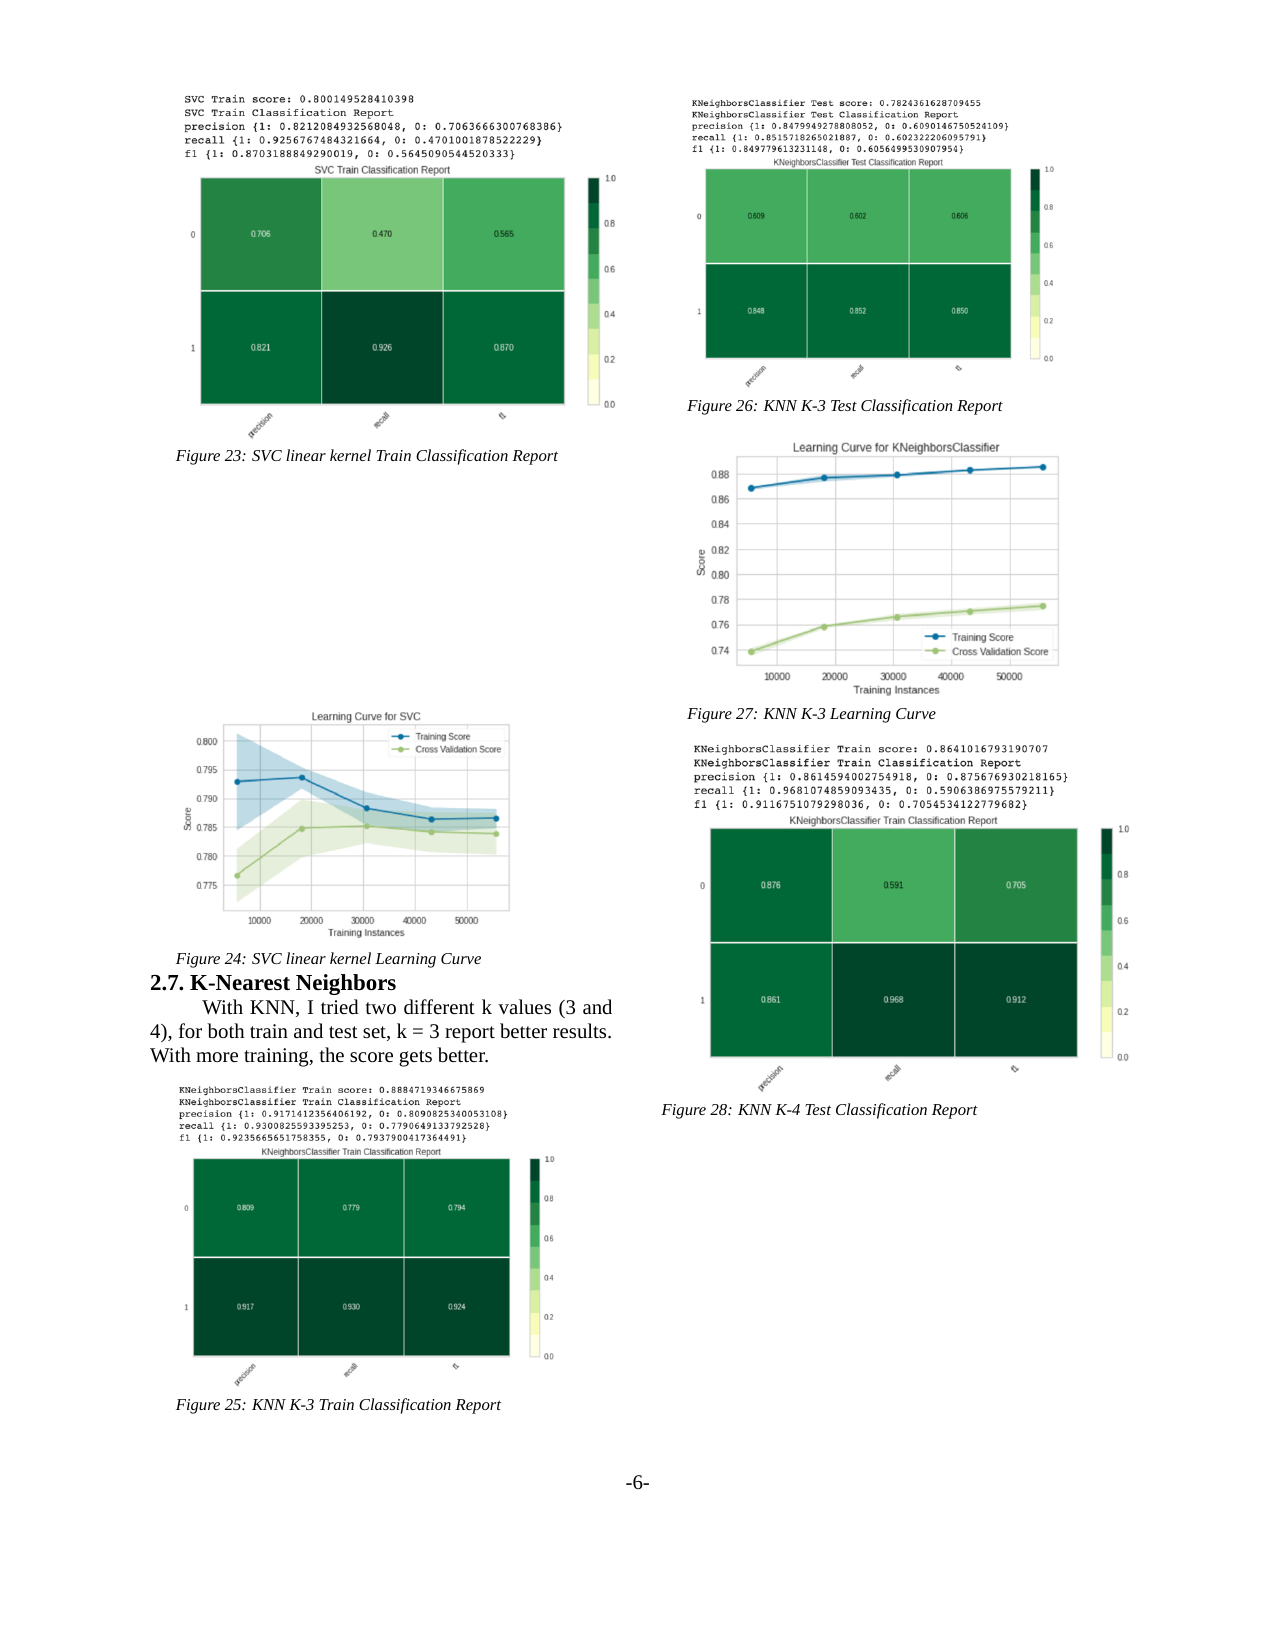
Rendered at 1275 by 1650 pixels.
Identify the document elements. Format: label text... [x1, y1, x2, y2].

text [176, 75, 613, 90]
text Figure 27: KNN K-3 Learning Curve [661, 700, 1125, 724]
text Figure 24: SVC linear kernel Learning Curve [150, 945, 613, 969]
subtitle 2.7. K-Nearest Neighbors [150, 969, 613, 995]
text Figure 25: KNN K-3 Train Classification Report [150, 1391, 613, 1415]
text Figure 23: SVC linear kernel Train Classification Report [176, 442, 613, 466]
text Figure 28: KNN K-4 Test Classification Report [661, 724, 1125, 1120]
text Figure 26: KNN K-3 Test Classification Report [661, 392, 1125, 416]
text With KNN, I tried two different k values (3 and 4), for both train and test set, k = 3 report better results. With more training, the score gets better. [150, 995, 613, 1067]
